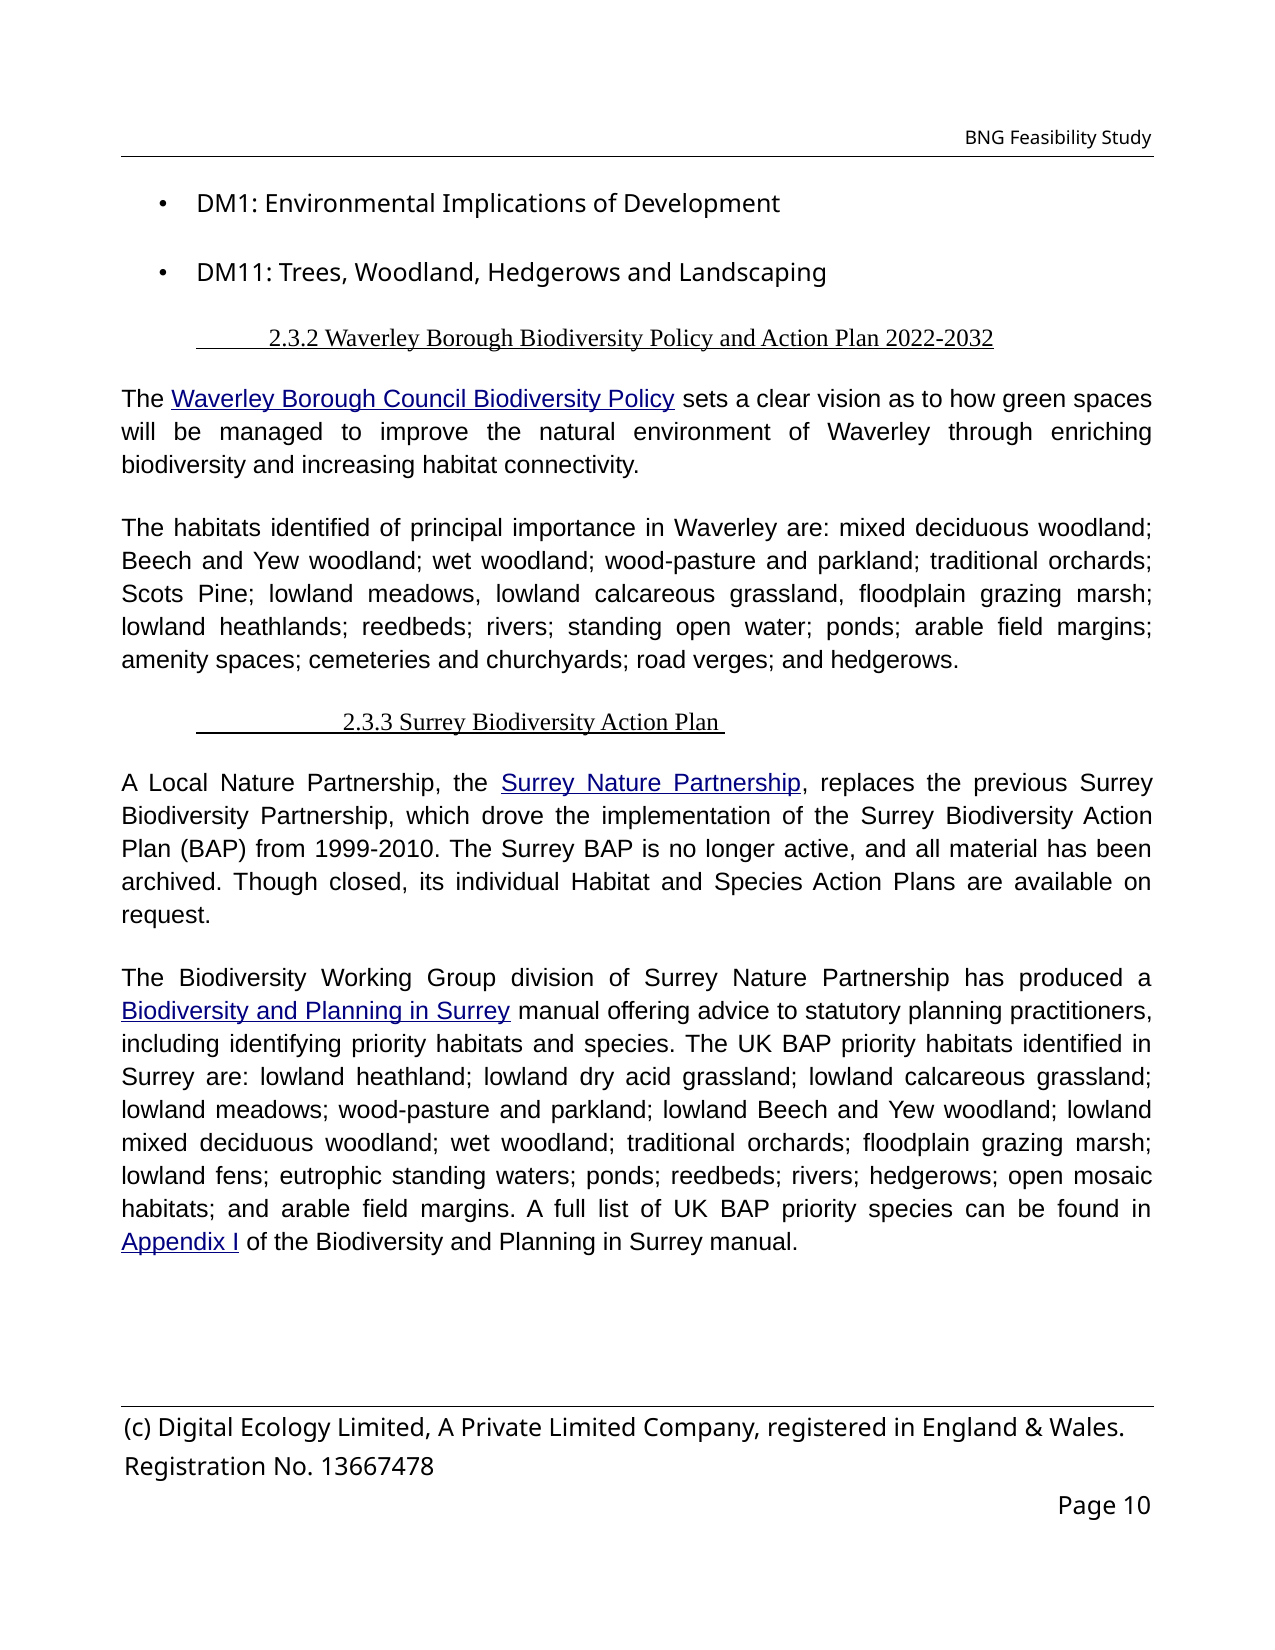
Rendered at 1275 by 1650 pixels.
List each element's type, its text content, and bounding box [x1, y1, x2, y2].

subtitle 2.3.3 Surrey Biodiversity Action Plan [196, 707, 1154, 736]
list DM1: Environmental Implications of Development [158, 185, 1154, 219]
text The habitats identified of principal importance in Waverley are: mixed deciduous woodland; Beech and Yew woodland; wet woodland; wood-pasture and parkland; traditional orchards; Scots Pine; lowland meadows, lowland calcareous grassland, floodplain grazing marsh; lowland heathlands; reedbeds; rivers; standing open water; ponds; arable field margins; amenity spaces; cemeteries and churchyards; road verges; and hedgerows. [121, 513, 1154, 673]
subtitle 2.3.2 Waverley Borough Biodiversity Policy and Action Plan 2022-2032 [196, 323, 1154, 352]
list DM11: Trees, Woodland, Hedgerows and Landscaping [158, 254, 1154, 288]
text The Biodiversity Working Group division of Surrey Nature Partnership has produced a Biodiversity and Planning in Surrey manual offering advice to statutory planning practitioners, including identifying priority habitats and species. The UK BAP priority habitats identified in Surrey are: lowland heathland; lowland dry acid grassland; lowland calcareous grassland; lowland meadows; wood-pasture and parkland; lowland Beech and Yew woodland; lowland mixed deciduous woodland; wet woodland; traditional orchards; floodplain grazing marsh; lowland fens; eutrophic standing waters; ponds; reedbeds; rivers; hedgerows; open mosaic habitats; and arable field margins. A full list of UK BAP priority species can be found in Appendix I of the Biodiversity and Planning in Surrey manual. [121, 963, 1154, 1256]
text A Local Nature Partnership, the Surrey Nature Partnership, replaces the previous Surrey Biodiversity Partnership, which drove the implementation of the Surrey Biodiversity Action Plan (BAP) from 1999-2010. The Surrey BAP is no longer active, and all material has been archived. Though closed, its individual Habitat and Species Action Plans are available on request. [121, 768, 1154, 929]
text The Waverley Borough Council Biodiversity Policy sets a clear vision as to how green spaces will be managed to improve the natural environment of Waverley through enriching biodiversity and increasing habitat connectivity. [121, 384, 1154, 478]
